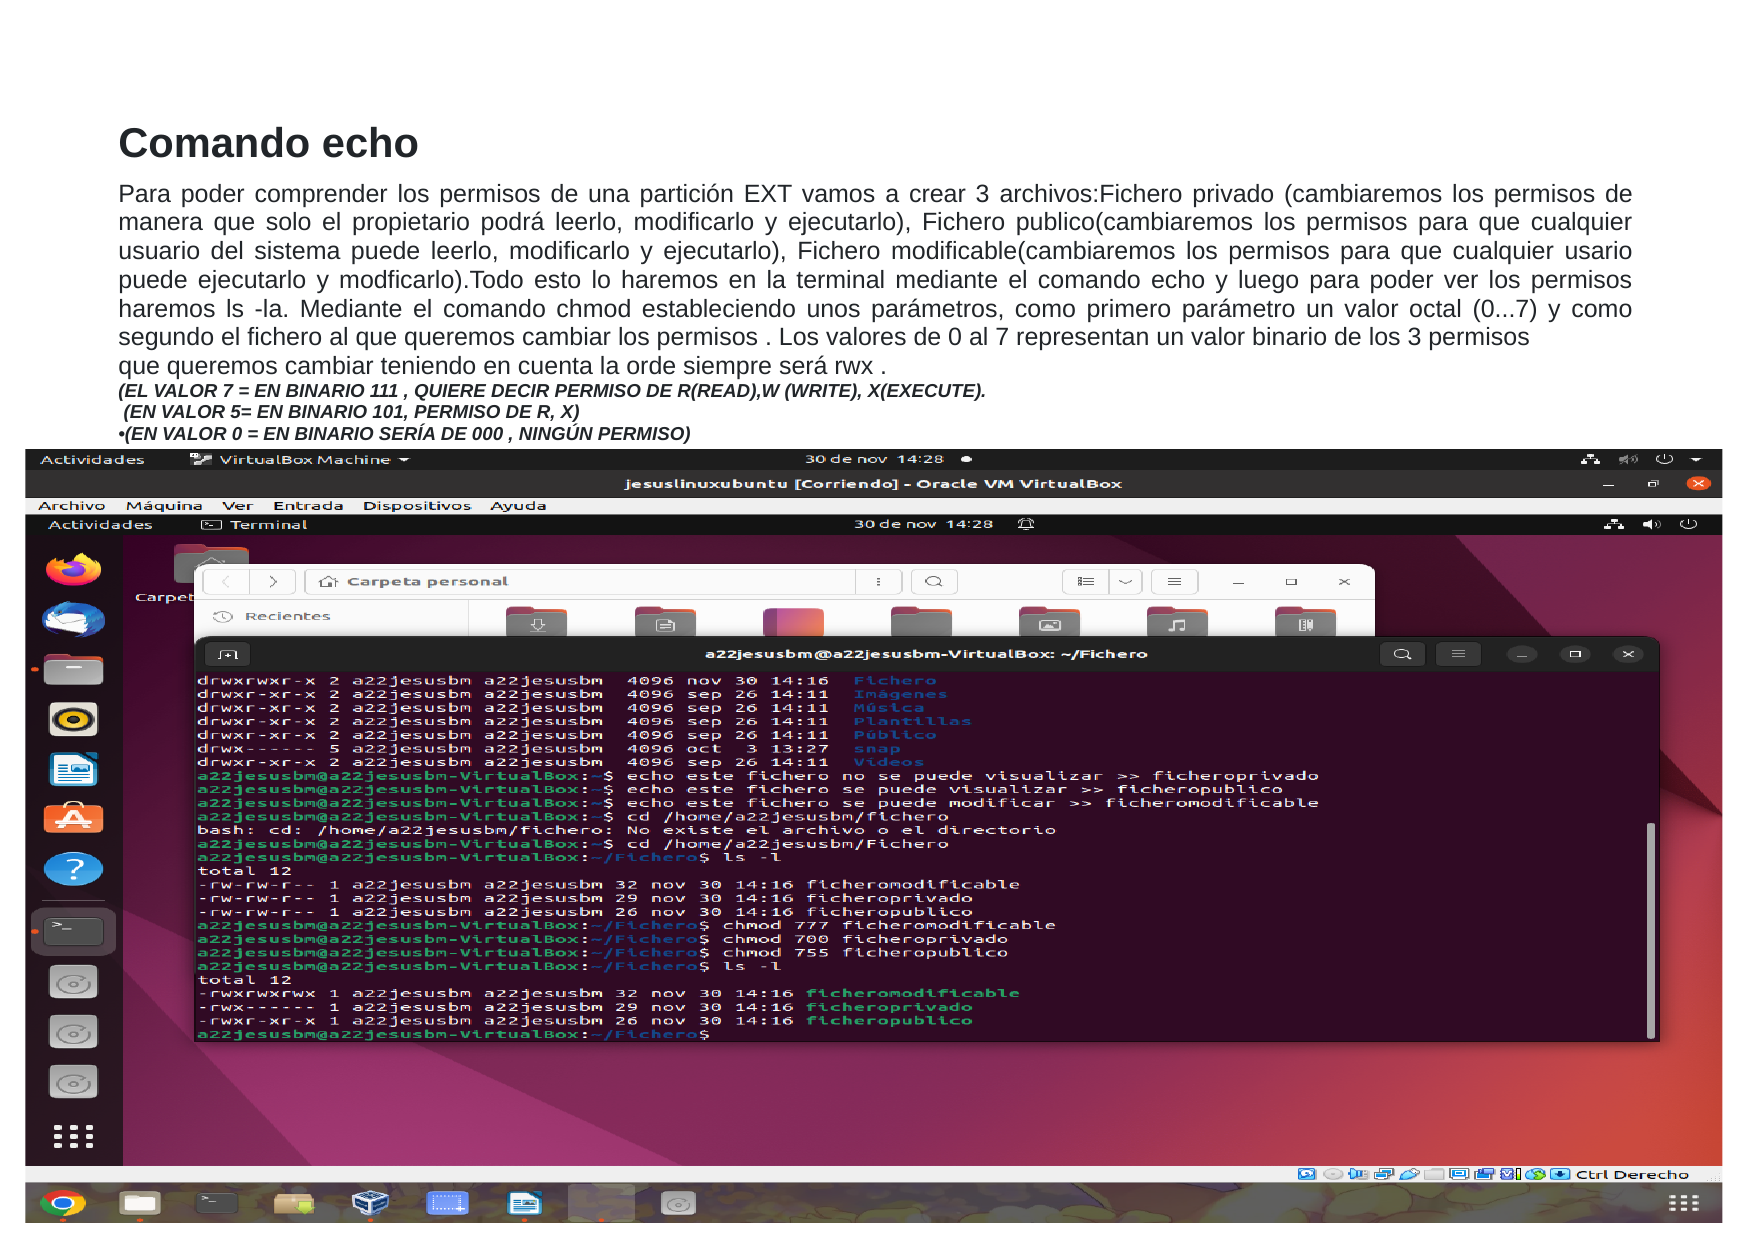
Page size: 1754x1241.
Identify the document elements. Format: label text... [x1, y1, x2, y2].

text (EL VALOR 7 = EN BINARIO 111 , QUIERE DECIR PERMISO DE R(READ),W (WRITE), X(EXECUTE). [118, 380, 1636, 401]
subtitle Comando echo [118, 118, 1636, 166]
text (EN VALOR 5= EN BINARIO 101, PERMISO DE R, X) [118, 401, 1636, 423]
text Para poder comprender los permisos de una partición EXT vamos a crear 3 archivos:Fichero privado (cambiaremos los permisos de manera que solo el propietario podrá leerlo, modificarlo y ejecutarlo), Fichero publico(cambiaremos los permisos para que cualquier usuario del sistema puede leerlo, modificarlo y ejecutarlo), Fichero modificable(cambiaremos los permisos para que cualquier usario puede ejecutarlo y modficarlo).Todo esto lo haremos en la terminal mediante el comando echo y luego para poder ver los permisos haremos ls -la. Mediante el comando chmod estableciendo unos parámetros, como primero parámetro un valor octal (0...7) y como segundo el fichero al que queremos cambiar los permisos . Los valores de 0 al 7 representan un valor binario de los 3 permisos [118, 178, 1636, 351]
picture [25, 449, 1723, 1223]
text que queremos cambiar teniendo en cuenta la orde siempre será rwx . [118, 351, 1636, 380]
text •(EN VALOR 0 = EN BINARIO SERÍA DE 000 , NINGÚN PERMISO) [118, 423, 1636, 444]
